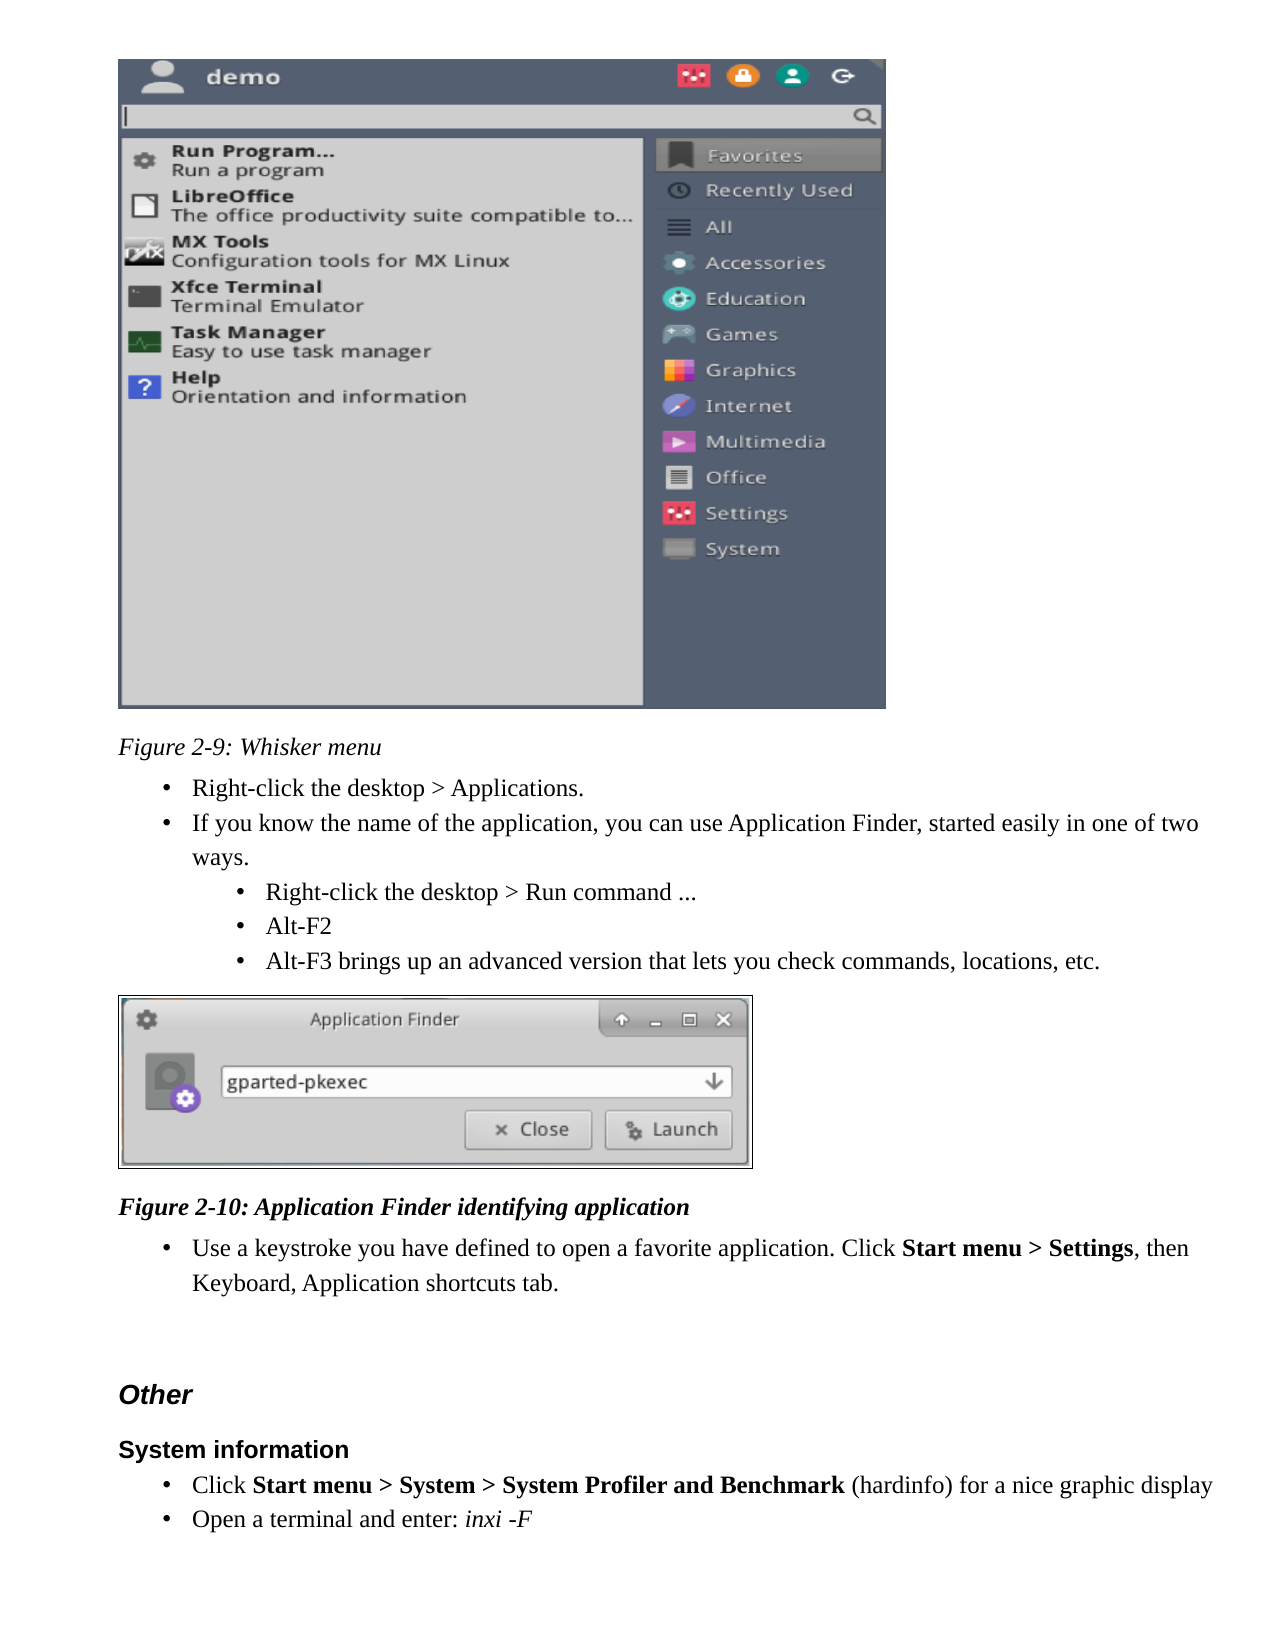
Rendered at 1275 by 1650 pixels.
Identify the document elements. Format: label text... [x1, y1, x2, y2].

list Alt-F3 brings up an advanced version that lets you check commands, locations, etc. [236, 946, 1216, 975]
picture [121, 998, 750, 1166]
subtitle System information [118, 1435, 1216, 1464]
text Figure 2-9: Whisker menu [118, 732, 1216, 761]
list Open a terminal and enter: inxi -F [162, 1504, 1216, 1533]
list Right-click the desktop > Applications. [162, 773, 1216, 802]
list Click Start menu > System > System Profiler and Benchmark (hardinfo) for a nice graphic display [162, 1470, 1216, 1499]
picture [118, 59, 886, 709]
text Figure 2-10: Application Finder identifying application [118, 1192, 1216, 1221]
list Use a keystroke you have defined to open a favorite application. Click Start menu > Settings, then Keyboard, Application shortcuts tab. [162, 1233, 1216, 1297]
subtitle Other [118, 1378, 1216, 1410]
list If you know the name of the application, you can use Application Finder, started easily in one of two ways. [162, 808, 1216, 871]
list Alt-F2 [236, 911, 1216, 940]
list Right-click the desktop > Run command ... [236, 877, 1216, 906]
